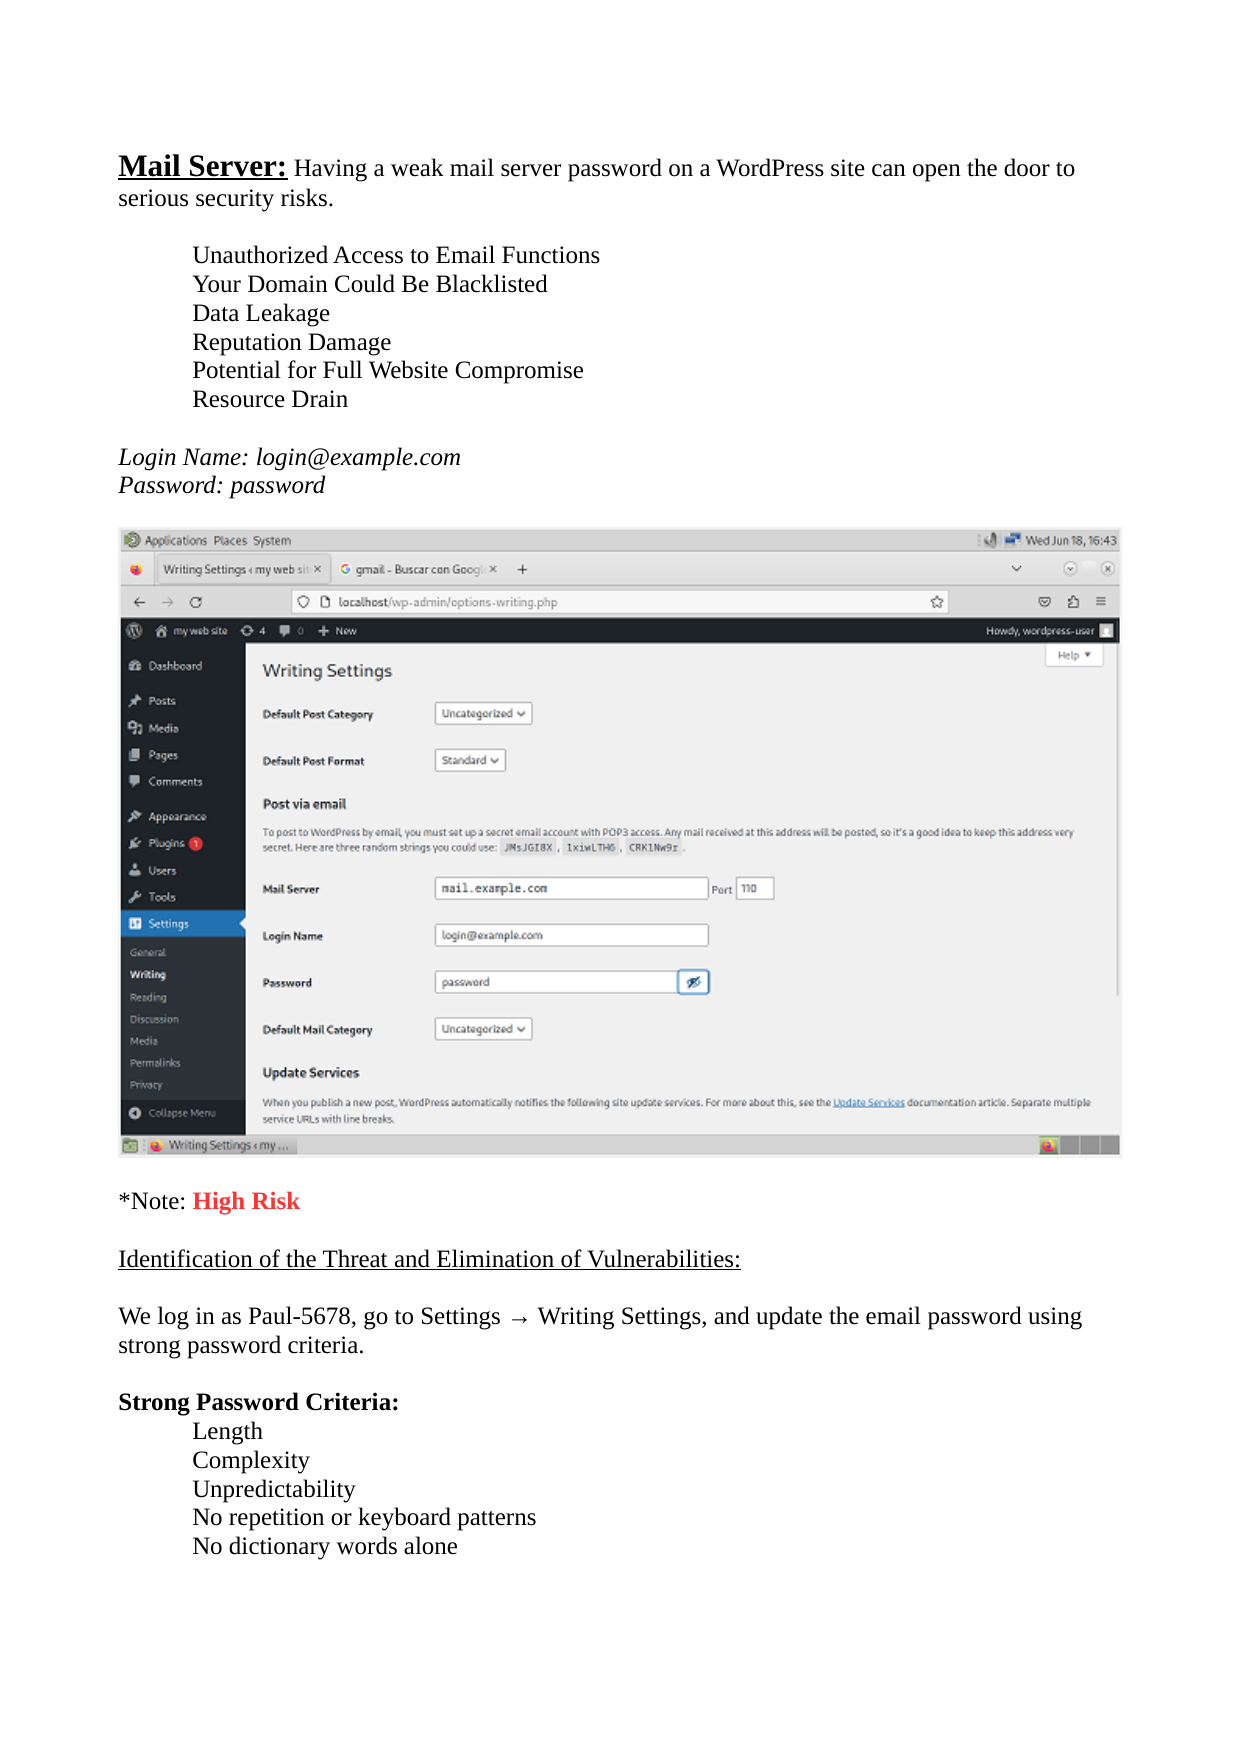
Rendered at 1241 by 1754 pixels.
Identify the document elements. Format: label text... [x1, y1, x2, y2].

text Mail Server: Having a weak mail server password on a WordPress site can open the door to serious security risks. [118, 147, 1122, 212]
text No repetition or keyboard patterns [118, 1502, 1122, 1531]
text Complexity [118, 1445, 1122, 1474]
text Login Name: login@example.com [118, 442, 1122, 470]
text Your Domain Could Be Blacklisted [118, 269, 1122, 298]
text No dictionary words alone [118, 1531, 1122, 1560]
text Resource Drain [118, 384, 1122, 413]
text *Note: High Risk [118, 1186, 1122, 1215]
text Identification of the Threat and Elimination of Vulnerabilities: [118, 1244, 1122, 1272]
text Length [118, 1416, 1122, 1445]
text Reputation Damage [118, 327, 1122, 355]
picture [118, 527, 1123, 1158]
text Unauthorized Access to Email Functions [118, 240, 1122, 269]
text Data Leakage [118, 298, 1122, 327]
text Unpredictability [118, 1474, 1122, 1502]
text We log in as Paul-5678, go to Settings → Writing Settings, and update the email password using strong password criteria. [118, 1301, 1122, 1359]
text Password: password [118, 470, 1122, 499]
text Potential for Full Website Compromise [118, 355, 1122, 384]
text Strong Password Criteria: [118, 1387, 1122, 1416]
